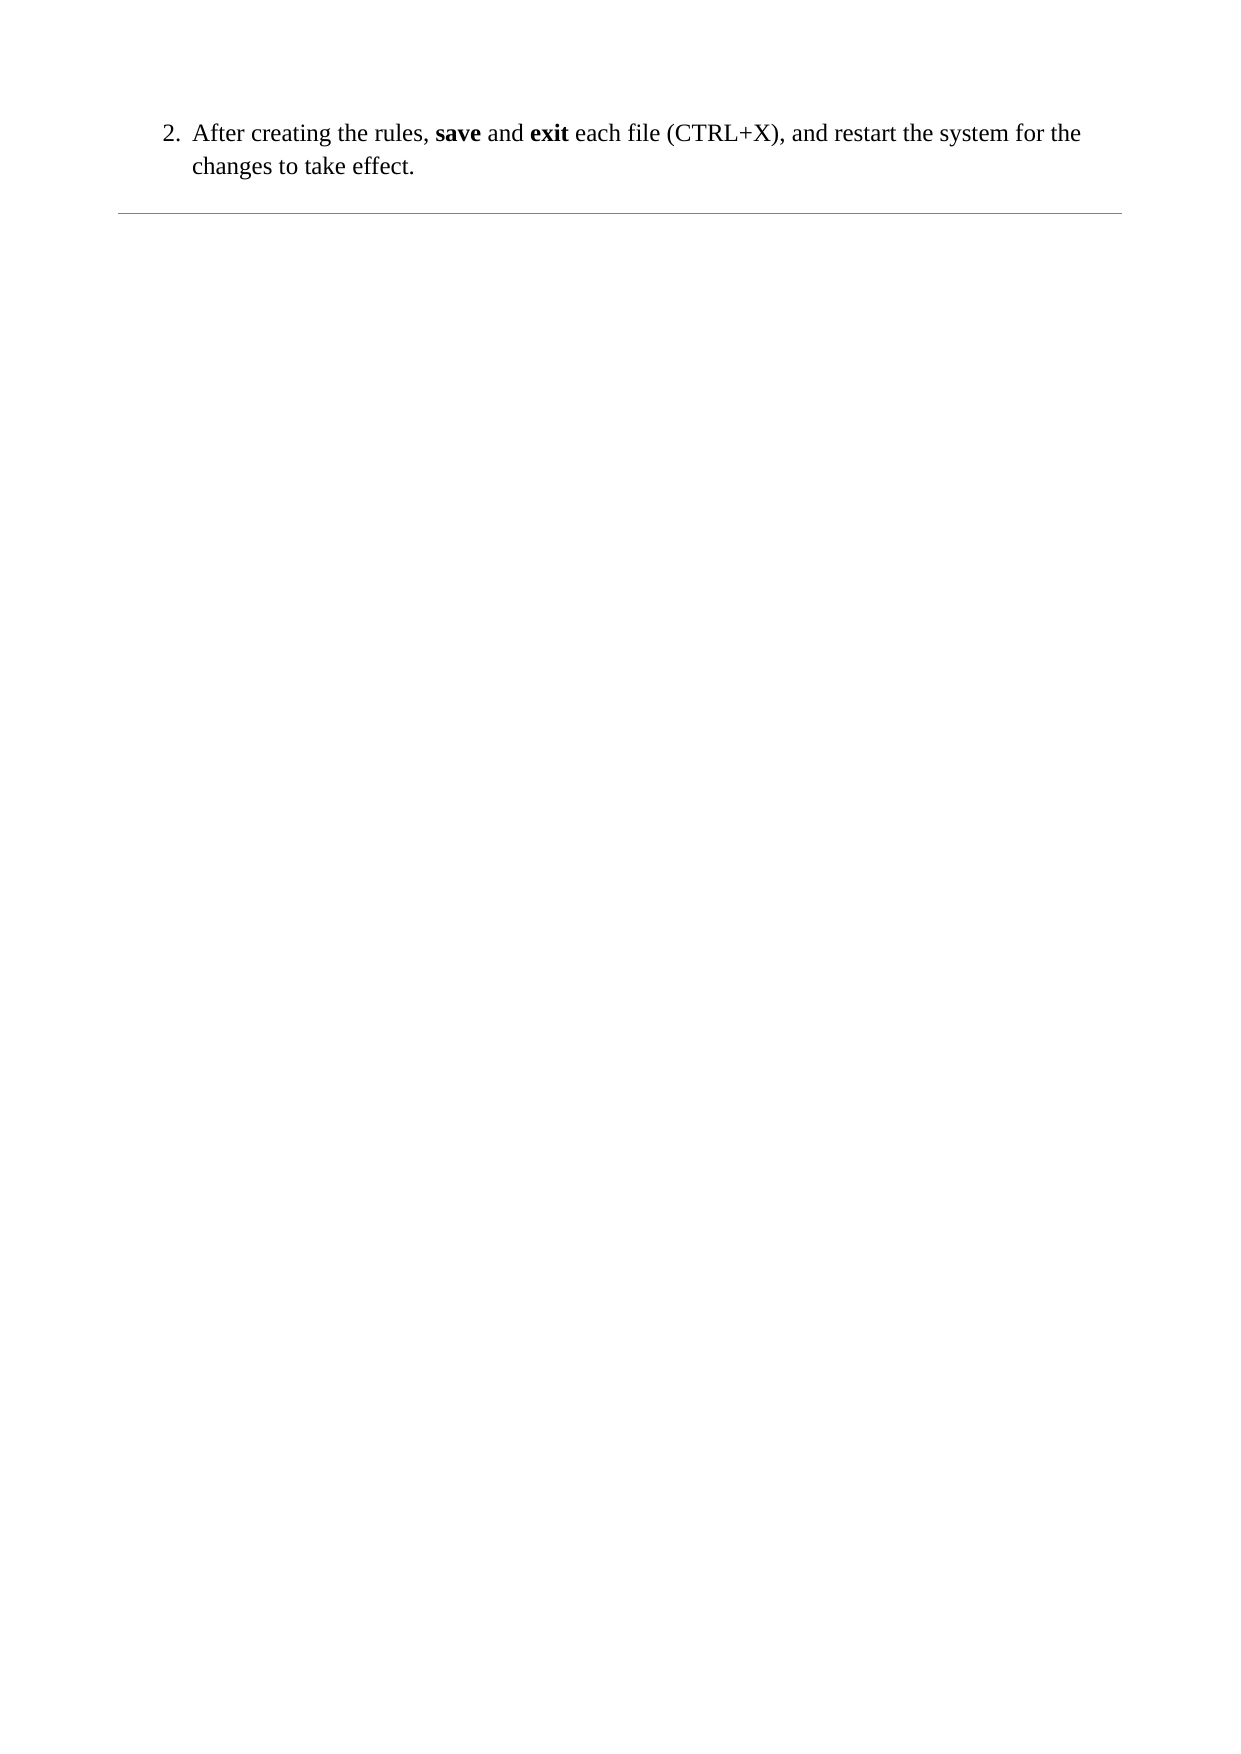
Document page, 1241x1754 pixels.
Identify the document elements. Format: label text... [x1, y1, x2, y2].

list After creating the rules, save and exit each file (CTRL+X), and restart the system for the changes to take effect. [162, 118, 1122, 180]
